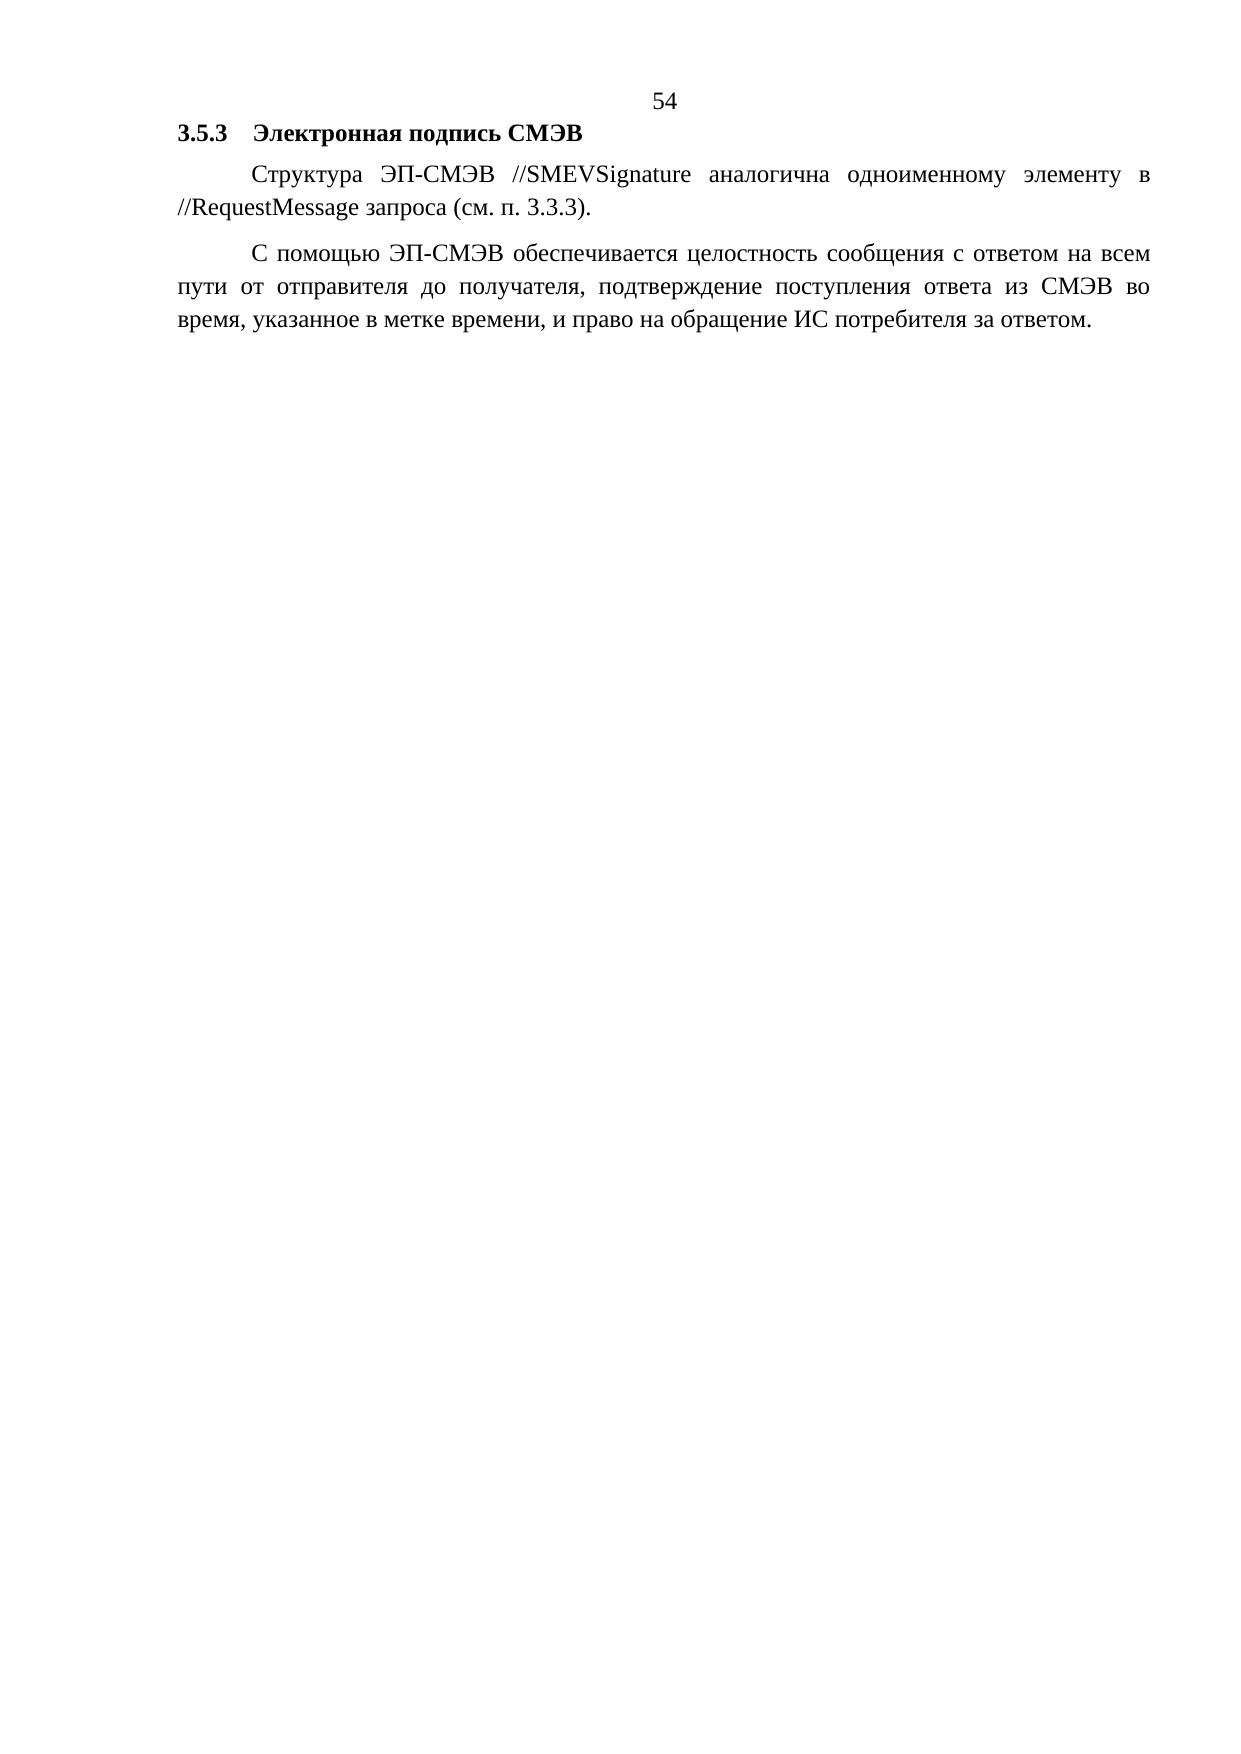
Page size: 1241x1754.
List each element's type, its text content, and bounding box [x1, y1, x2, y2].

text Структура ЭП-СМЭВ //SMEVSignature аналогична одноименному элементу в //RequestMessage запроса (см. п. 3.3.3). [177, 159, 1152, 221]
subtitle Электронная подпись СМЭВ [177, 118, 1152, 147]
text С помощью ЭП-СМЭВ обеспечивается целостность сообщения с ответом на всем пути от отправителя до получателя, подтверждение поступления ответа из СМЭВ во время, указанное в метке времени, и право на обращение ИС потребителя за ответом. [177, 238, 1152, 333]
